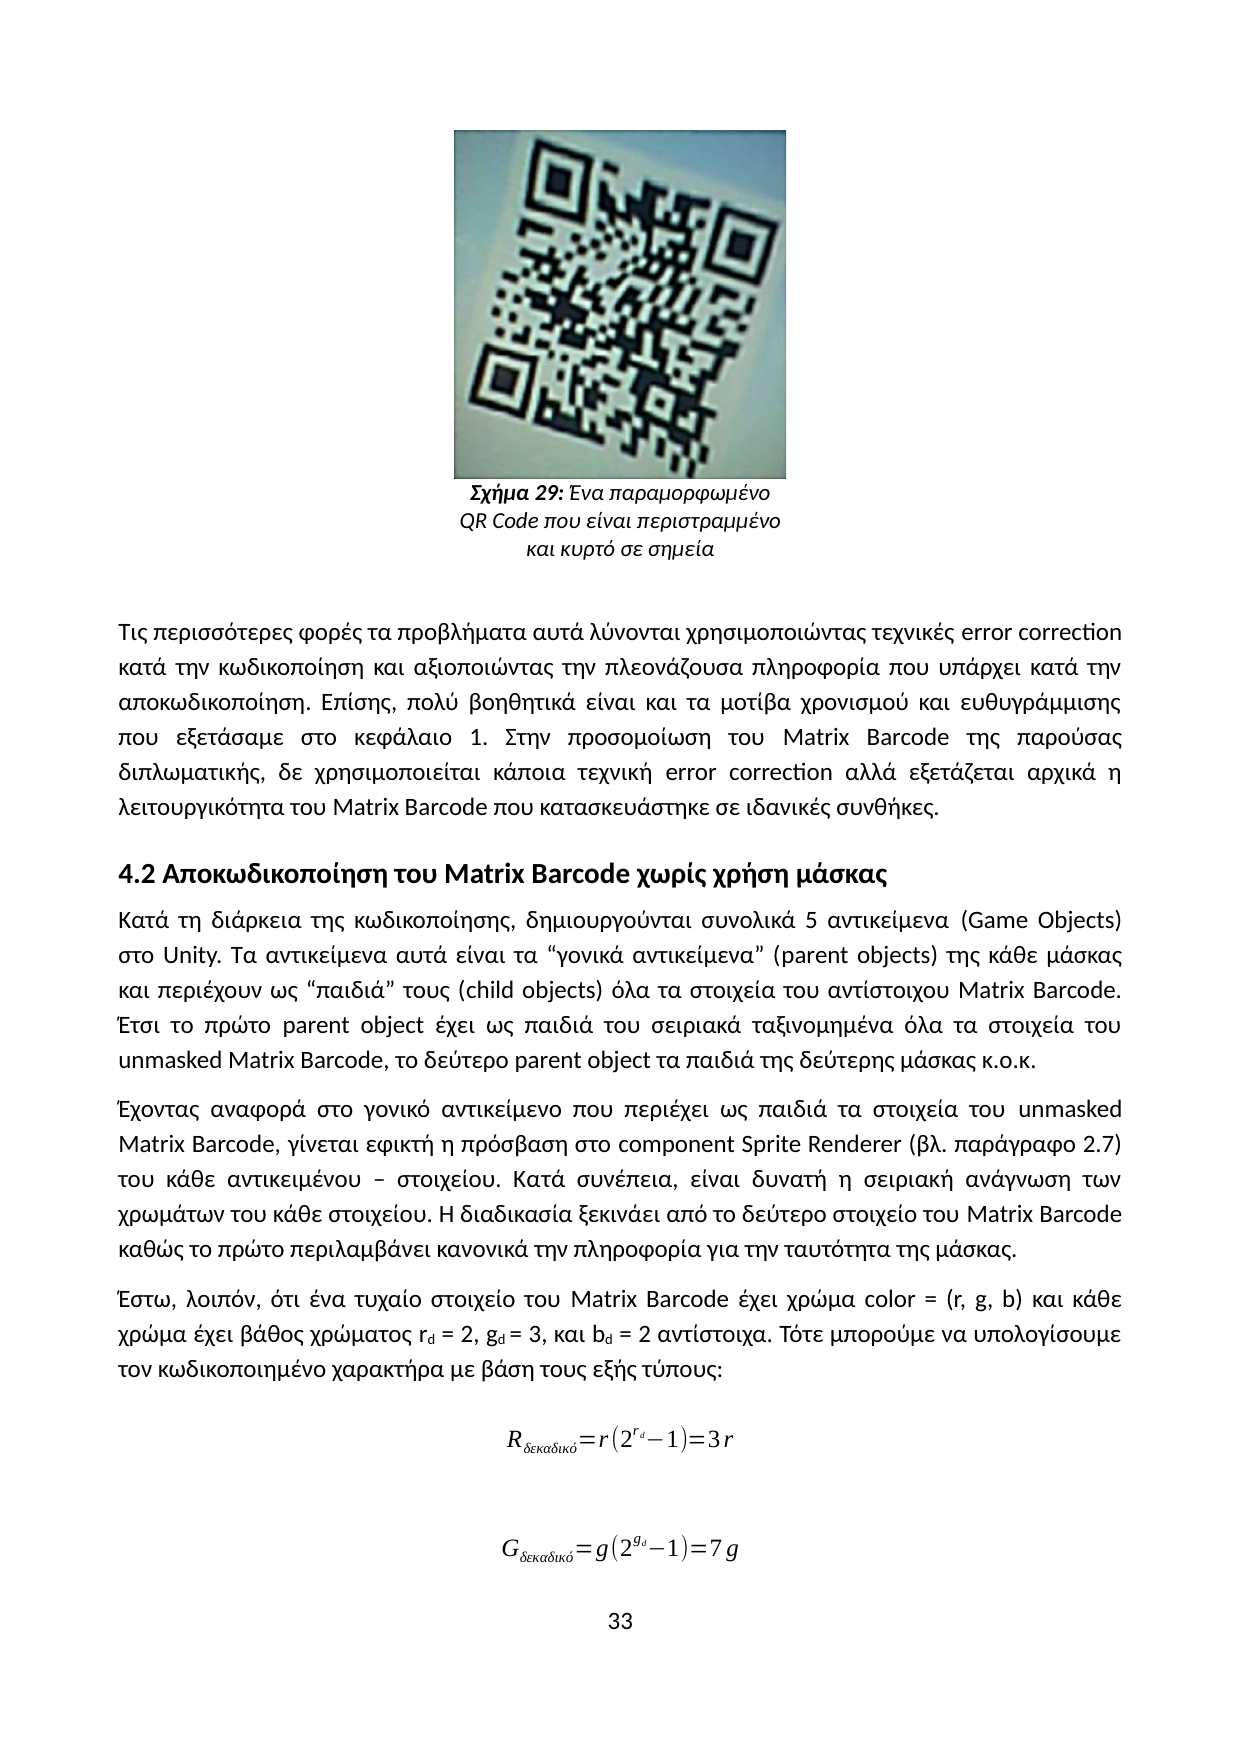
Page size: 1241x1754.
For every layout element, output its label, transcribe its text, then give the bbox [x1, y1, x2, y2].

text Κατά τη διάρκεια της κωδικοποίησης, δημιουργούνται συνολικά 5 αντικείμενα (Game Objects) στο Unity. Τα αντικείμενα αυτά είναι τα “γονικά αντικείμενα” (parent objects) της κάθε μάσκας και περιέχουν ως “παιδιά” τους (child objects) όλα τα στοιχεία του αντίστοιχου Matrix Barcode. Έτσι το πρώτο parent object έχει ως παιδιά του σειριακά ταξινομημένα όλα τα στοιχεία του unmasked Matrix Barcode, το δεύτερο parent object τα παιδιά της δεύτερης μάσκας κ.ο.κ. [118, 904, 1122, 1074]
subtitle 4.2 Αποκωδικοποίηση του Matrix Barcode χωρίς χρήση μάσκας [118, 856, 1122, 891]
text Έχοντας αναφορά στο γονικό αντικείμενο που περιέχει ως παιδιά τα στοιχεία του unmasked Matrix Barcode, γίνεται εφικτή η πρόσβαση στο component Sprite Renderer (βλ. παράγραφο 2.7) του κάθε αντικειμένου – στοιχείου. Κατά συνέπεια, είναι δυνατή η σειριακή ανάγνωση των χρωμάτων του κάθε στοιχείου. Η διαδικασία ξεκινάει από το δεύτερο στοιχείο του Matrix Barcode καθώς το πρώτο περιλαμβάνει κανονικά την πληροφορία για την ταυτότητα της μάσκας. [118, 1093, 1122, 1264]
picture [454, 130, 787, 479]
text Σχήμα 29: Ένα παραμορφωμένο QR Code που είναι περιστραμμένο και κυρτό σε σημεία [454, 479, 786, 562]
text Έστω, λοιπόν, ότι ένα τυχαίο στοιχείο του Matrix Barcode έχει χρώμα color = (r, g, b) και κάθε χρώμα έχει βάθος χρώματος rd = 2, gd = 3, και bd = 2 αντίστοιχα. Τότε μπορούμε να υπολογίσουμε τον κωδικοποιημένο χαρακτήρα με βάση τους εξής τύπους: [118, 1283, 1122, 1383]
text Τις περισσότερες φορές τα προβλήματα αυτά λύνονται χρησιμοποιώντας τεχνικές error correction κατά την κωδικοποίηση και αξιοποιώντας την πλεονάζουσα πληροφορία που υπάρχει κατά την αποκωδικοποίηση. Επίσης, πολύ βοηθητικά είναι και τα μοτίβα χρονισμού και ευθυγράμμισης που εξετάσαμε στο κεφάλαιο 1. Στην προσομοίωση του Matrix Barcode της παρούσας διπλωματικής, δε χρησιμοποιείται κάποια τεχνική error correction αλλά εξετάζεται αρχικά η λειτουργικότητα του Matrix Barcode που κατασκευάστηκε σε ιδανικές συνθήκες. [118, 616, 1122, 822]
